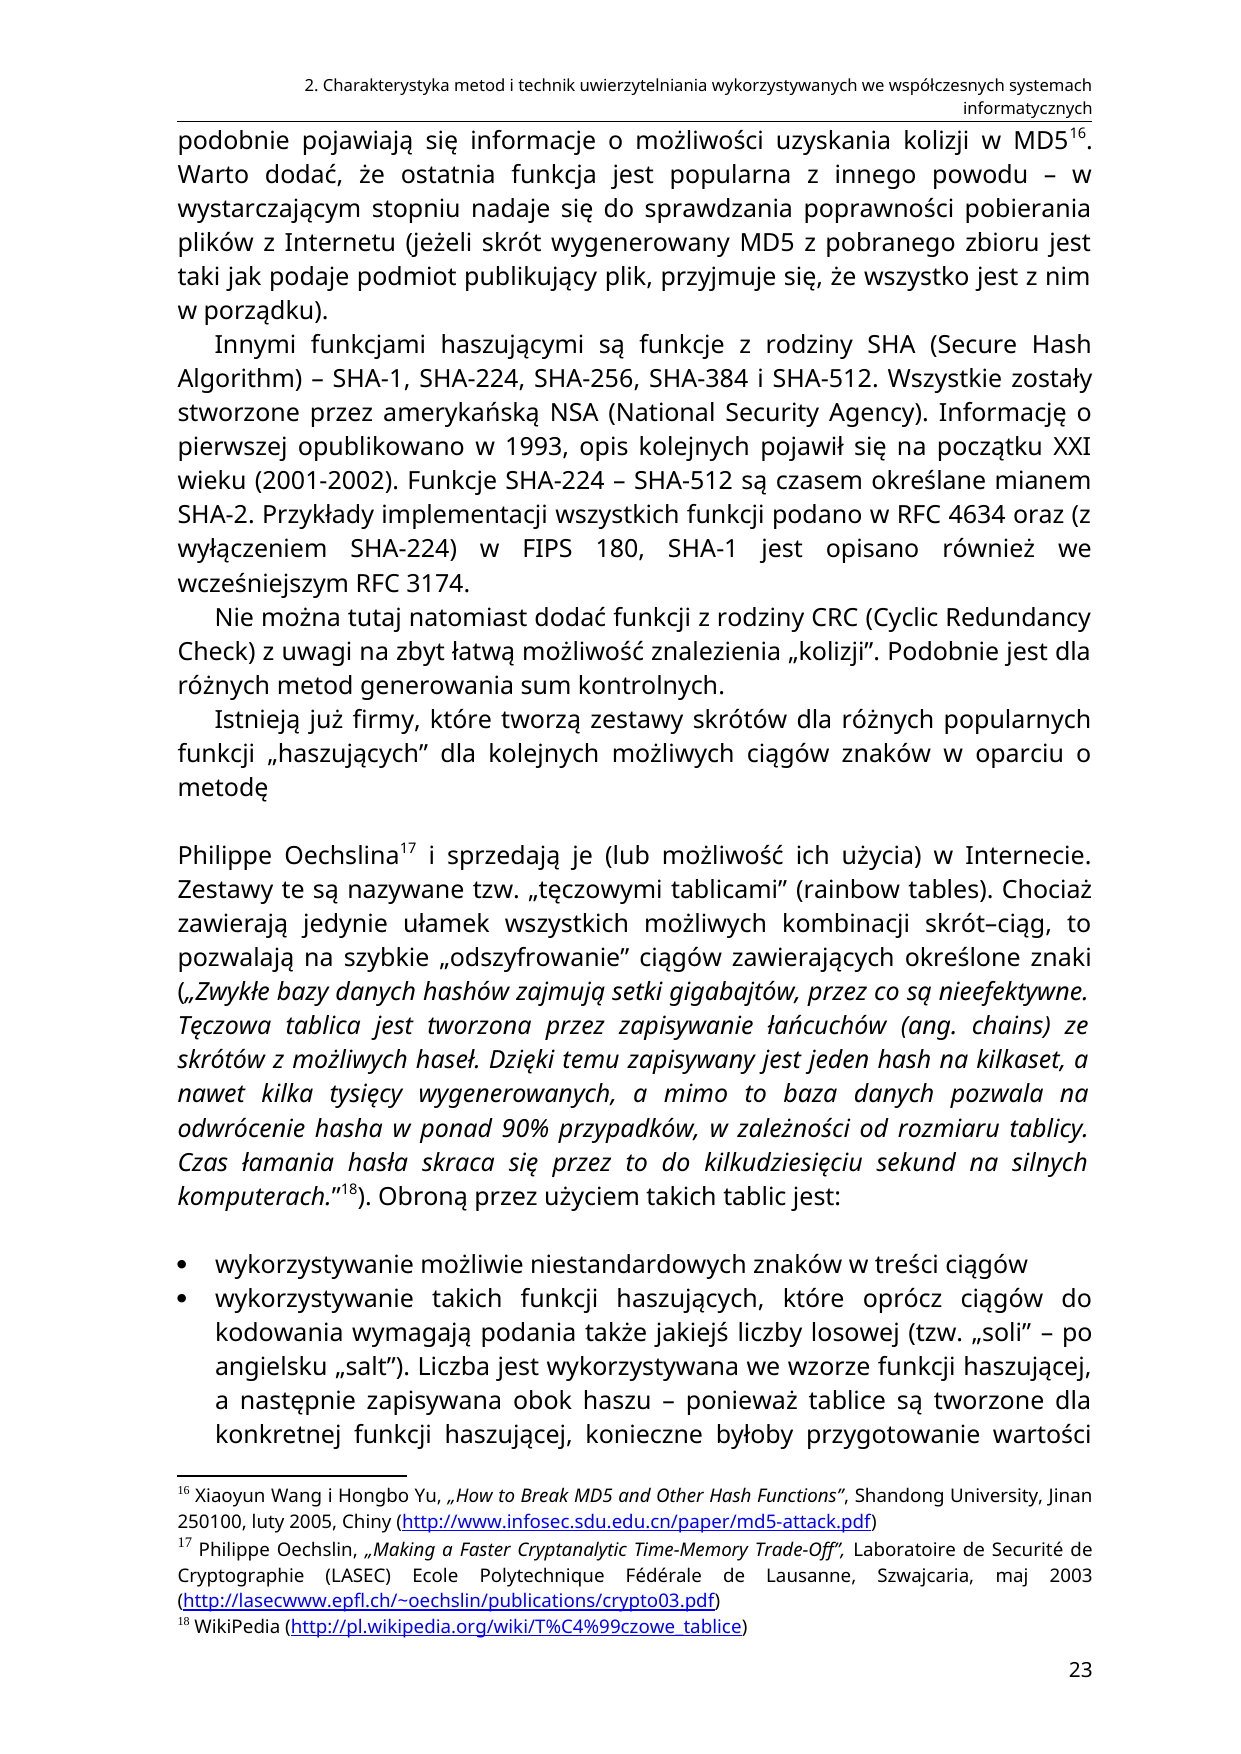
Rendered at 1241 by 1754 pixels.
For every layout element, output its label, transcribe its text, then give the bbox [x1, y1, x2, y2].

text Philippe Oechslina i sprzedają je (lub możliwość ich użycia) w Internecie. Zestawy te są nazywane tzw. „tęczowymi tablicami” (rainbow tables). Chociaż zawierają jedynie ułamek wszystkich możliwych kombinacji skrót–ciąg, to pozwalają na szybkie „odszyfrowanie” ciągów zawierających określone znaki („Zwykłe bazy danych hashów zajmują setki gigabajtów, przez co są nieefektywne. Tęczowa tablica jest tworzona przez zapisywanie łańcuchów (ang. chains) ze skrótów z możliwych haseł. Dzięki temu zapisywany jest jeden hash na kilkaset, a nawet kilka tysięcy wygenerowanych, a mimo to baza danych pozwala na odwrócenie hasha w ponad 90% przypadków, w zależności od rozmiaru tablicy. Czas łamania hasła skraca się przez to do kilkudziesięciu sekund na silnych komputerach.”). Obroną przez użyciem takich tablic jest: [177, 838, 1092, 1212]
text podobnie pojawiają się informacje o możliwości uzyskania kolizji w MD5. Warto dodać, że ostatnia funkcja jest popularna z innego powodu – w wystarczającym stopniu nadaje się do sprawdzania poprawności pobierania plików z Internetu (jeżeli skrót wygenerowany MD5 z pobranego zbioru jest taki jak podaje podmiot publikujący plik, przyjmuje się, że wszystko jest z nim w porządku). [177, 122, 1092, 327]
text Nie można tutaj natomiast dodać funkcji z rodziny CRC (Cyclic Redundancy Check) z uwagi na zbyt łatwą możliwość znalezienia „kolizji”. Podobnie jest dla różnych metod generowania sum kontrolnych. [177, 599, 1092, 701]
list wykorzystywanie takich funkcji haszujących, które oprócz ciągów do kodowania wymagają podania także jakiejś liczby losowej (tzw. „soli” – po angielsku „salt”). Liczba jest wykorzystywana we wzorze funkcji haszującej, a następnie zapisywana obok haszu – ponieważ tablice są tworzone dla konkretnej funkcji haszującej, konieczne byłoby przygotowanie wartości [177, 1281, 1092, 1451]
text Xiaoyun Wang i Hongbo Yu, „How to Break MD5 and Other Hash Functions”, Shandong University, Jinan 250100, luty 2005, Chiny (http://www.infosec.sdu.edu.cn/paper/md5-attack.pdf) [177, 1482, 1092, 1533]
text Istnieją już firmy, które tworzą zestawy skrótów dla różnych popularnych funkcji „haszujących” dla kolejnych możliwych ciągów znaków w oparciu o metodę [177, 701, 1092, 804]
text WikiPedia (http://pl.wikipedia.org/wiki/T%C4%99czowe_tablice) [177, 1613, 1092, 1639]
list wykorzystywanie możliwie niestandardowych znaków w treści ciągów [177, 1246, 1092, 1281]
text Philippe Oechslin, „Making a Faster Cryptanalytic Time-Memory Trade-Off”, Laboratoire de Securité de Cryptographie (LASEC) Ecole Polytechnique Fédérale de Lausanne, Szwajcaria, maj 2003 (http://lasecwww.epfl.ch/~oechslin/publications/crypto03.pdf) [177, 1533, 1092, 1613]
text Innymi funkcjami haszującymi są funkcje z rodziny SHA (Secure Hash Algorithm) – SHA-1, SHA-224, SHA-256, SHA-384 i SHA-512. Wszystkie zostały stworzone przez amerykańską NSA (National Security Agency). Informację o pierwszej opublikowano w 1993, opis kolejnych pojawił się na początku XXI wieku (2001-2002). Funkcje SHA-224 – SHA-512 są czasem określane mianem SHA-2. Przykłady implementacji wszystkich funkcji podano w RFC 4634 oraz (z wyłączeniem SHA-224) w FIPS 180, SHA-1 jest opisano również we wcześniejszym RFC 3174. [177, 327, 1092, 599]
